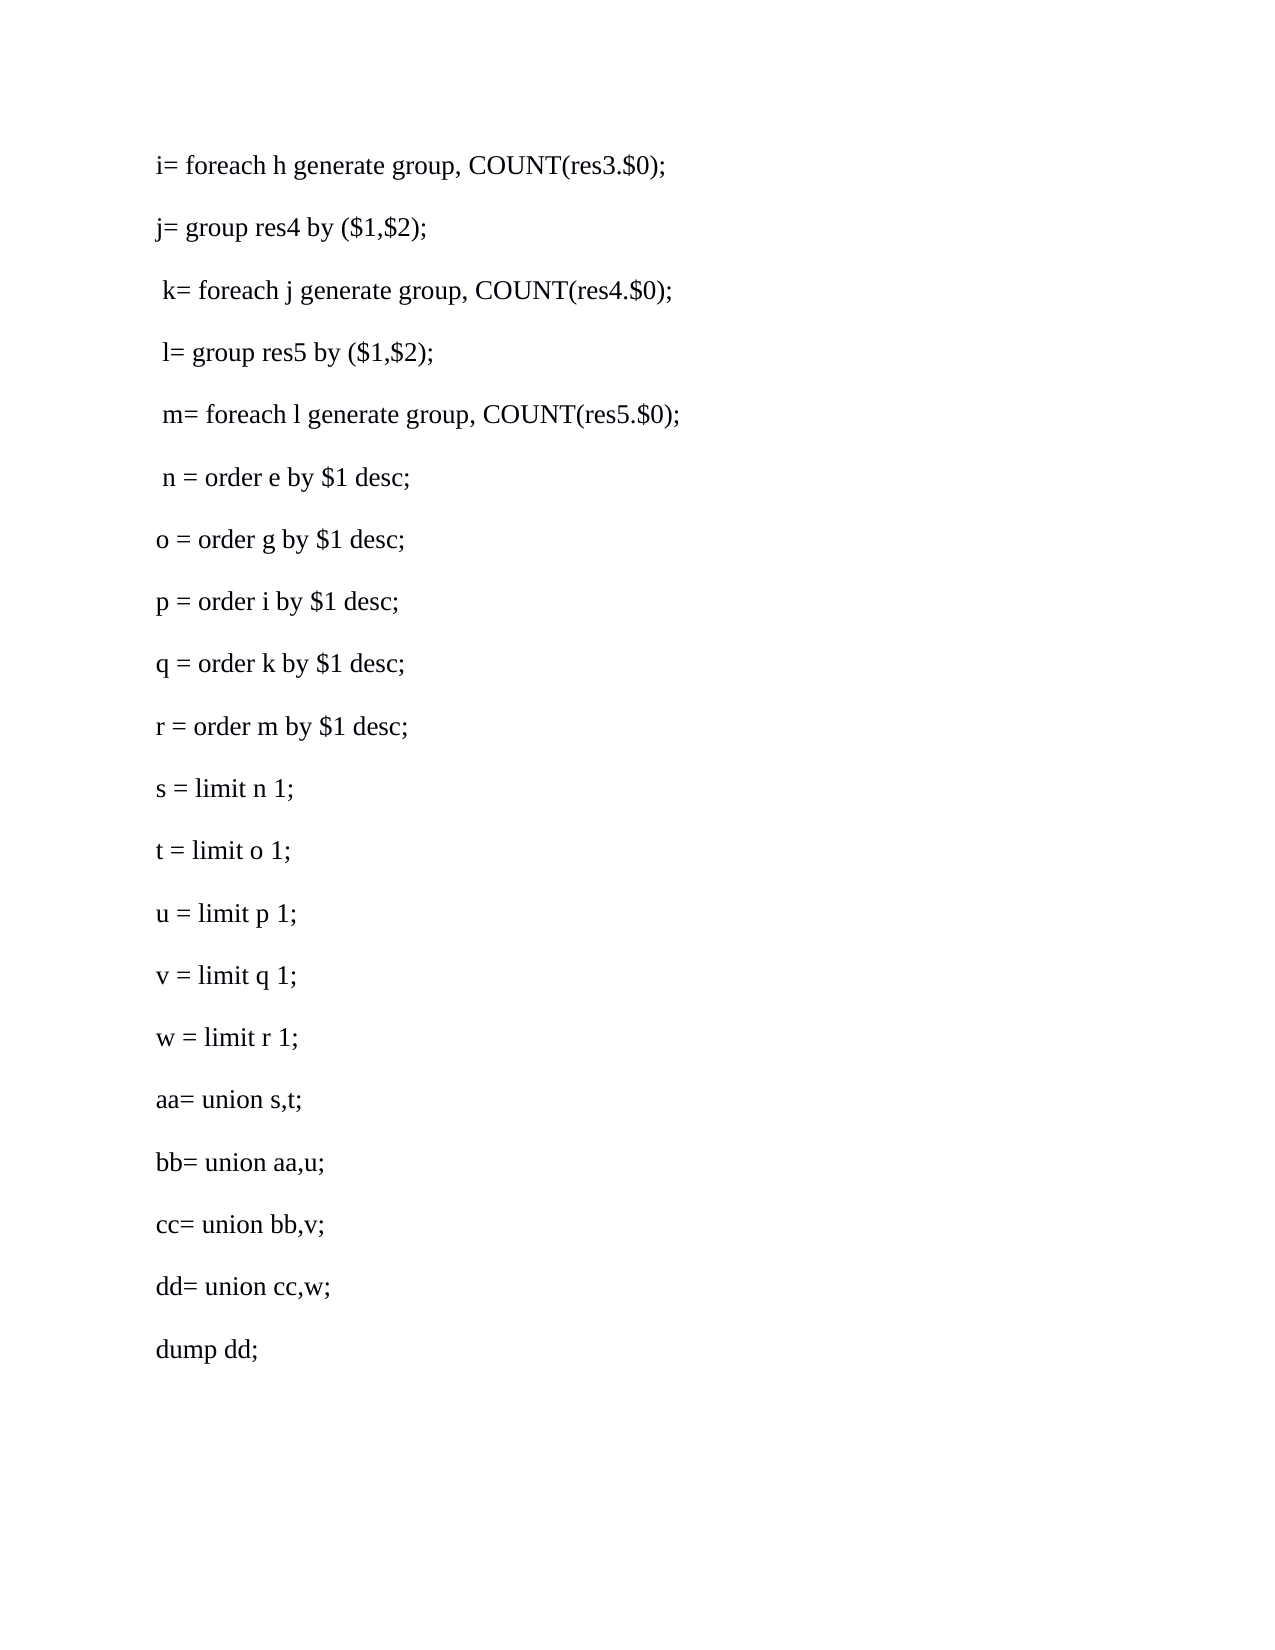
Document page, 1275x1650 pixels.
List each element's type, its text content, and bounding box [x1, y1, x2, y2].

text dump dd; [156, 1333, 1157, 1364]
text r = order m by $1 desc; [156, 710, 1157, 741]
text v = limit q 1; [156, 959, 1157, 990]
text u = limit p 1; [156, 897, 1157, 928]
text m= foreach l generate group, COUNT(res5.$0); [156, 398, 1157, 429]
text q = order k by $1 desc; [156, 648, 1157, 679]
text aa= union s,t; [156, 1084, 1157, 1115]
text cc= union bb,v; [156, 1208, 1157, 1239]
text dd= union cc,w; [156, 1271, 1157, 1302]
text k= foreach j generate group, COUNT(res4.$0); [156, 274, 1157, 305]
text s = limit n 1; [156, 772, 1157, 803]
text t = limit o 1; [156, 834, 1157, 866]
text l= group res5 by ($1,$2); [156, 336, 1157, 367]
text bb= union aa,u; [156, 1146, 1157, 1177]
text o = order g by $1 desc; [156, 523, 1157, 554]
text i= foreach h generate group, COUNT(res3.$0); [156, 149, 1157, 180]
text w = limit r 1; [156, 1021, 1157, 1052]
text p = order i by $1 desc; [156, 585, 1157, 616]
text n = order e by $1 desc; [156, 461, 1157, 492]
text j= group res4 by ($1,$2); [156, 212, 1157, 243]
